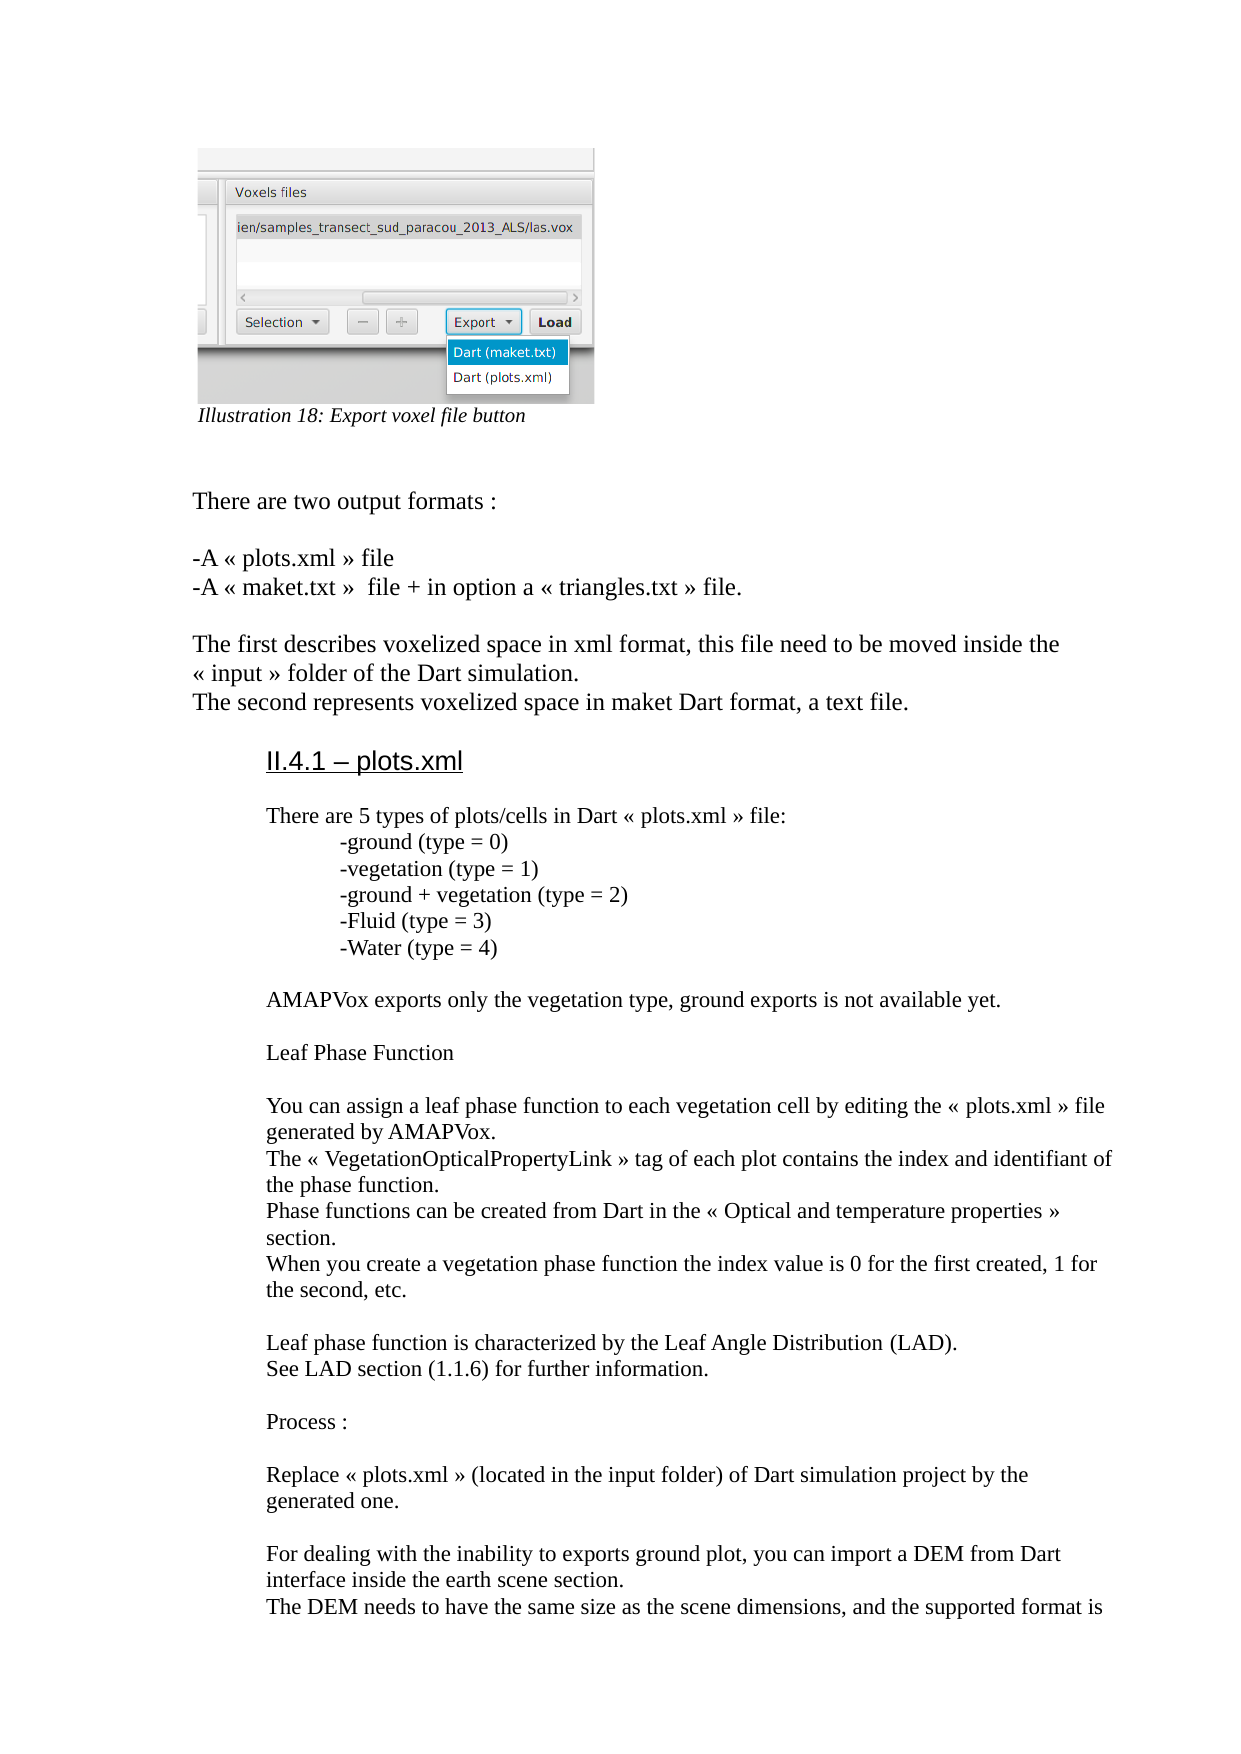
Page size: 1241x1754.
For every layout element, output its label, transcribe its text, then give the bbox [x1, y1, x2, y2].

text The « VegetationOpticalPropertyLink » tag of each plot contains the index and identifiant of the phase function. [266, 1145, 1122, 1197]
text Replace « plots.xml » (located in the input folder) of Dart simulation project by the generated one. [266, 1461, 1122, 1514]
text When you create a vegetation phase function the index value is 0 for the first created, 1 for the second, etc. [266, 1250, 1122, 1303]
text There are 5 types of plots/cells in Dart « plots.xml » file: [266, 802, 1122, 828]
table_header [118, 118, 1122, 457]
text The DEM needs to have the same size as the scene dimensions, and the supported format is [266, 1593, 1122, 1619]
text -A « maket.txt » file + in option a « triangles.txt » file. [192, 572, 1122, 601]
text Phase functions can be created from Dart in the « Optical and temperature properties » section. [266, 1197, 1122, 1250]
text AMAPVox exports only the vegetation type, ground exports is not available yet. [266, 987, 1122, 1013]
text For dealing with the inability to exports ground plot, you can import a DEM from Dart interface inside the earth scene section. [266, 1540, 1122, 1593]
text Leaf Phase Function [266, 1039, 1122, 1066]
subtitle II.4.1 – plots.xml [266, 744, 1122, 776]
text There are two output formats : [192, 486, 1122, 514]
text See LAD section (1.1.6) for further information. [266, 1356, 1122, 1382]
text Leaf phase function is characterized by the Leaf Angle Distribution (LAD). [266, 1329, 1122, 1356]
text -vegetation (type = 1) [266, 855, 1122, 881]
text -Fluid (type = 3) [266, 907, 1122, 934]
text The first describes voxelized space in xml format, this file need to be moved inside the « input » folder of the Dart simulation. [192, 629, 1122, 687]
text Process : [266, 1408, 1122, 1434]
text -ground + vegetation (type = 2) [266, 881, 1122, 907]
text You can assign a leaf phase function to each vegetation cell by editing the « plots.xml » file generated by AMAPVox. [266, 1092, 1122, 1145]
text -Water (type = 4) [266, 934, 1122, 960]
picture [197, 148, 595, 404]
text The second represents voxelized space in maket Dart format, a text file. [192, 687, 1122, 716]
text -A « plots.xml » file [192, 543, 1122, 572]
text -ground (type = 0) [266, 828, 1122, 855]
